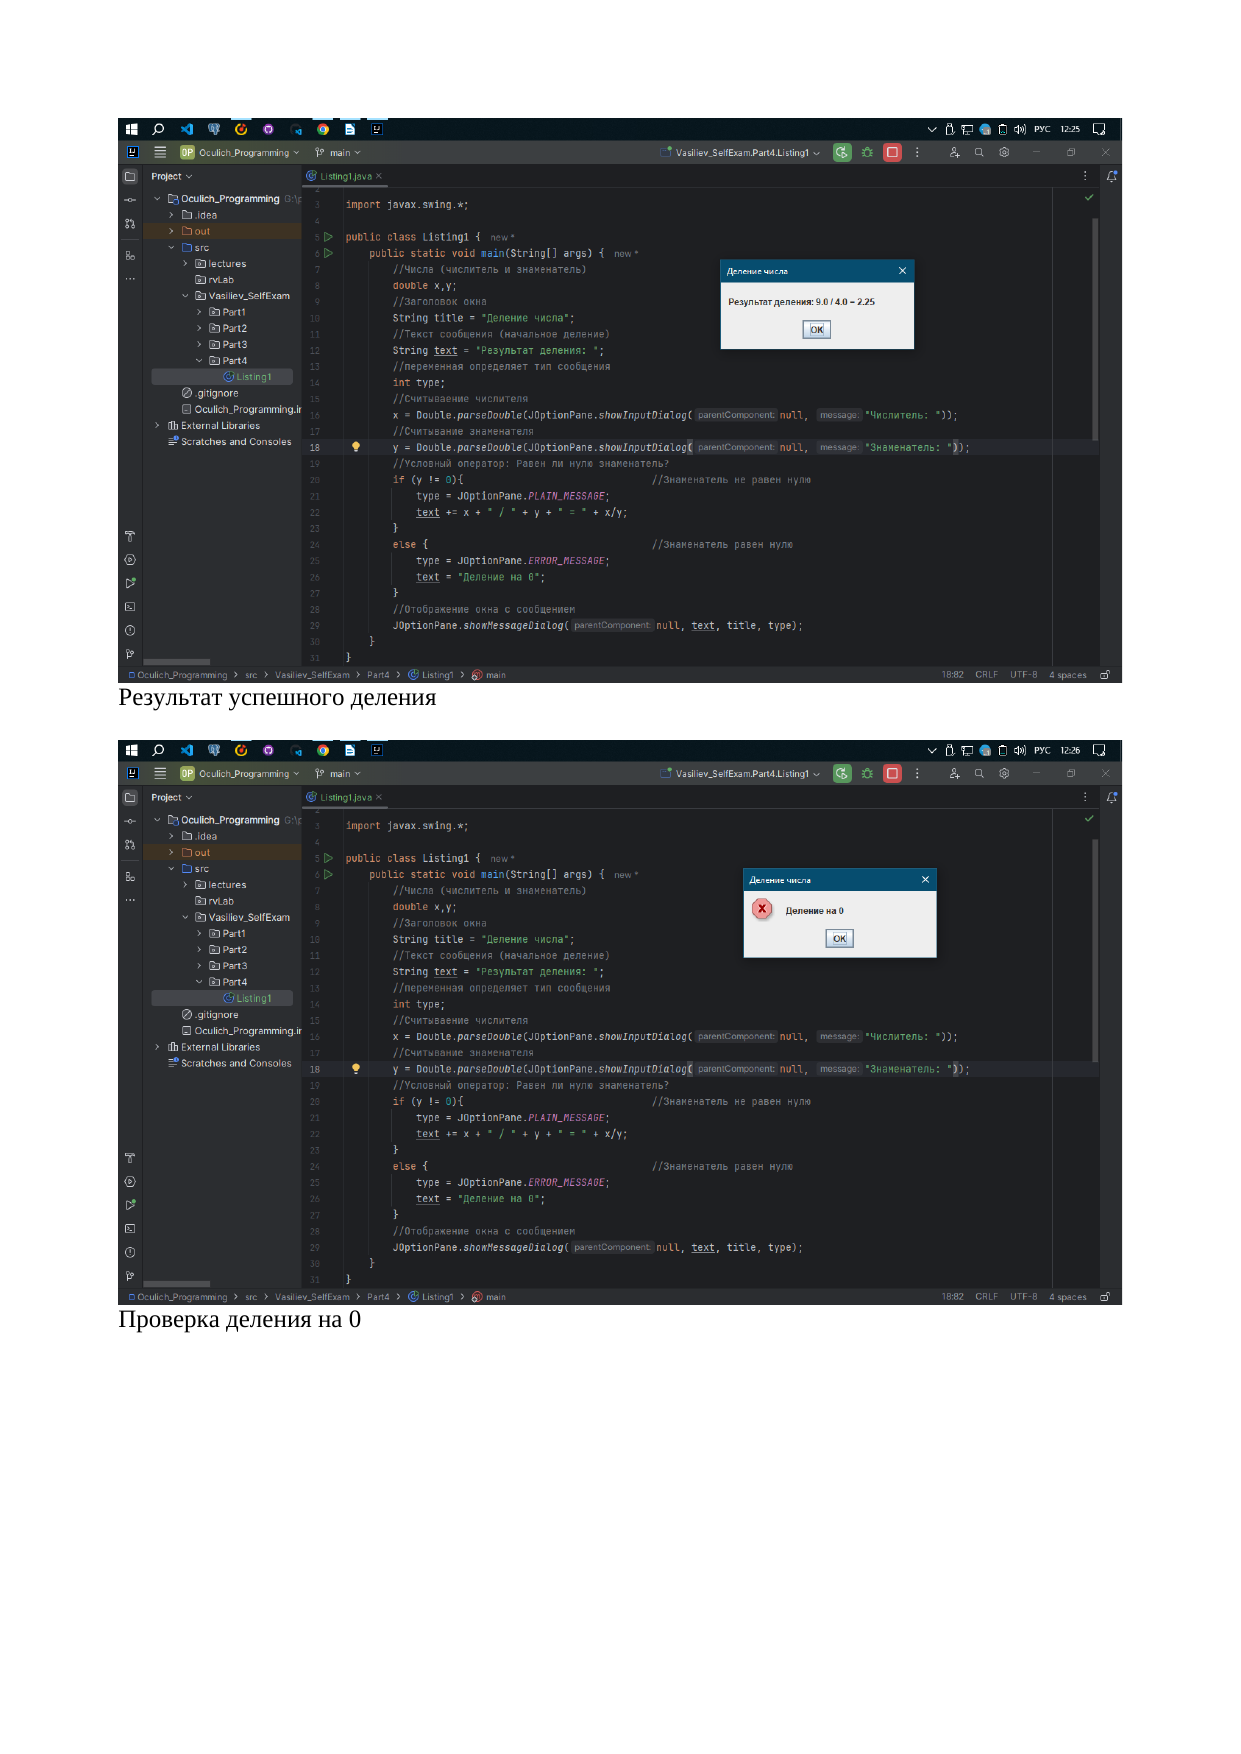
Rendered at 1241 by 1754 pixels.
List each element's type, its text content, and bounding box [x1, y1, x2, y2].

picture [118, 740, 1123, 1305]
picture [118, 118, 1123, 683]
text Проверка деления на 0 [118, 1305, 1122, 1333]
text Результат успешного деления [118, 683, 1122, 711]
